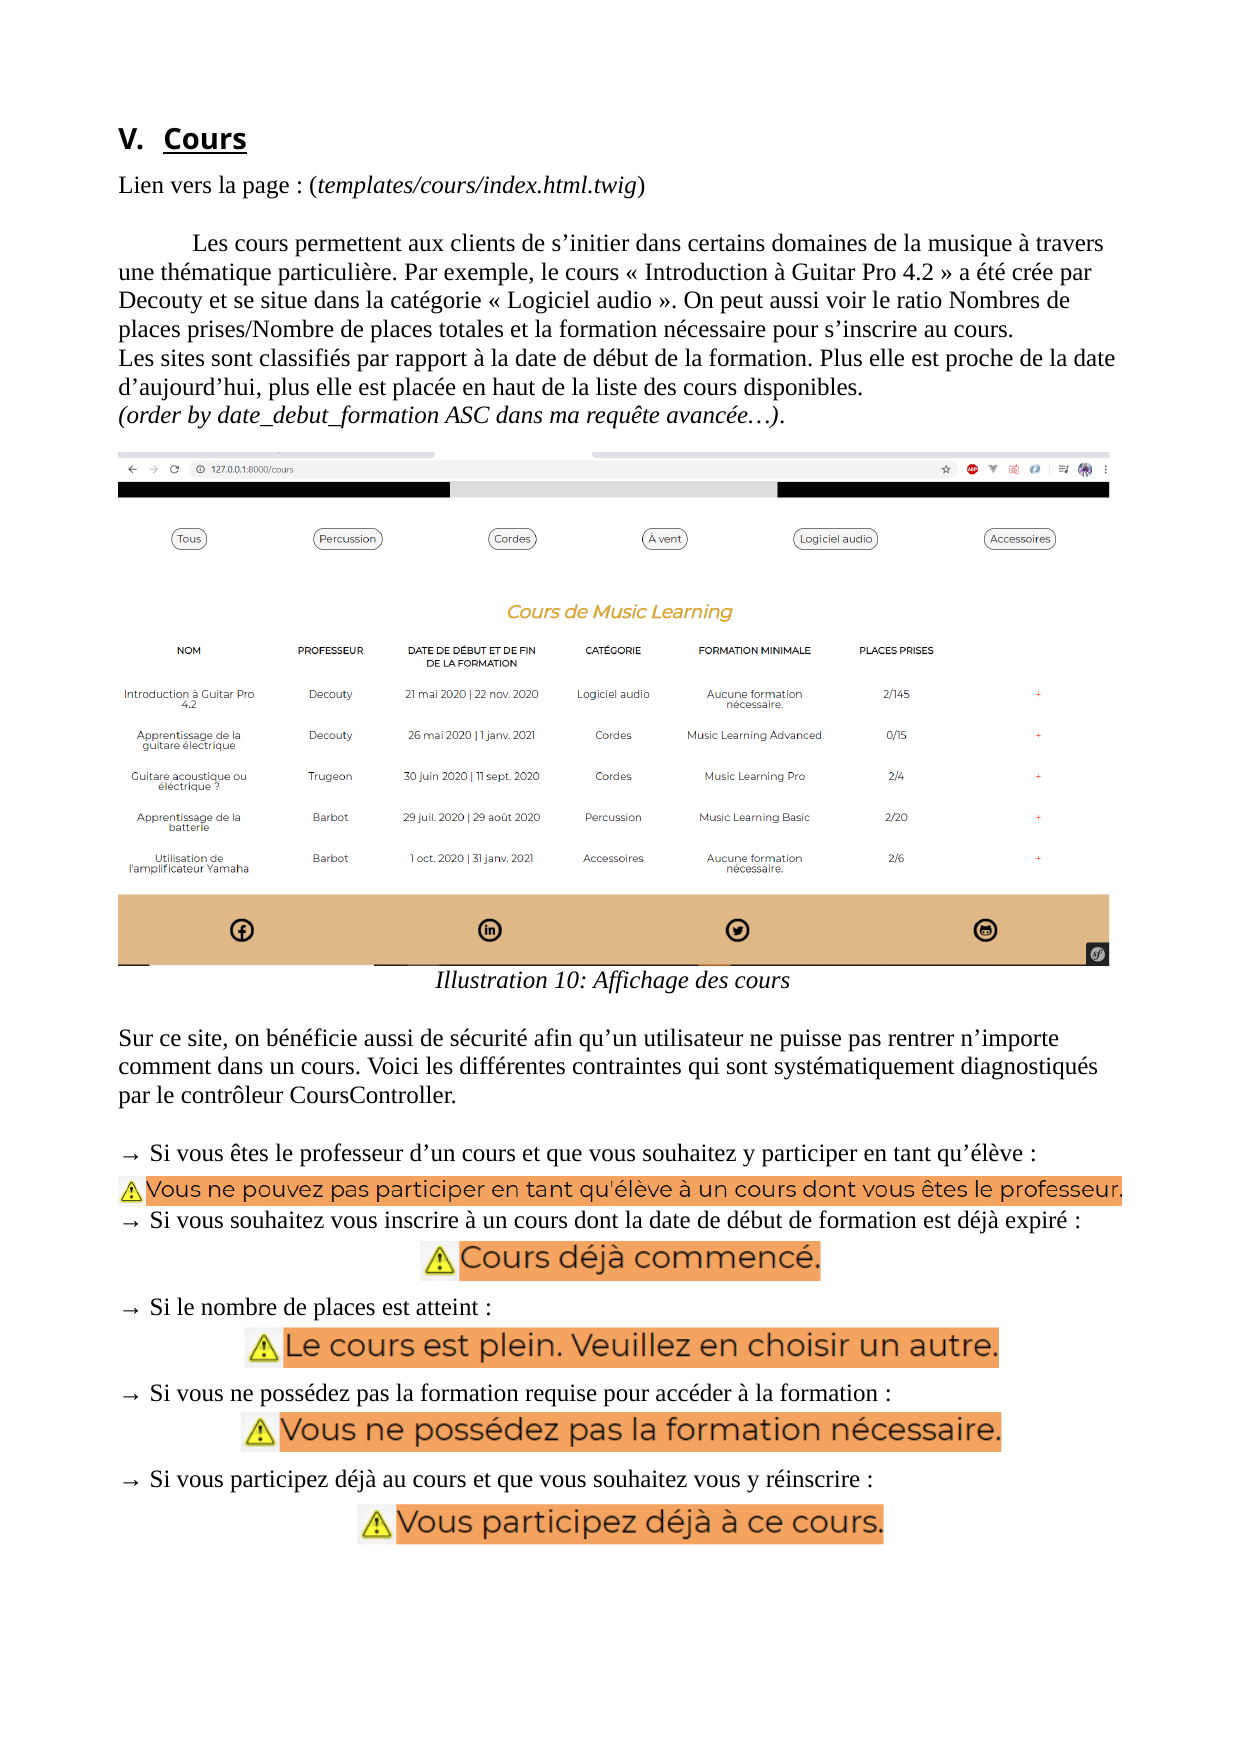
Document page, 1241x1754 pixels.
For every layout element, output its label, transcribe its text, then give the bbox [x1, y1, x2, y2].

text → Si vous êtes le professeur d’un cours et que vous souhaitez y participer en tant qu’élève : [118, 1138, 1122, 1166]
text → Si vous participez déjà au cours et que vous souhaitez vous y réinscrire : [118, 1464, 1122, 1493]
picture [418, 1241, 822, 1281]
text Illustration 10: Affichage des cours [118, 966, 1109, 994]
text Sur ce site, on bénéficie aussi de sécurité afin qu’un utilisateur ne puisse pas rentrer n’importe comment dans un cours. Voici les différentes contraintes qui sont systématiquement diagnostiqués par le contrôleur CoursController. [118, 1023, 1122, 1109]
text Les sites sont classifiés par rapport à la date de début de la formation. Plus elle est proche de la date d’aujourd’hui, plus elle est placée en haut de la liste des cours disponibles. [118, 343, 1122, 400]
picture [237, 1412, 1004, 1452]
text → Si vous ne possédez pas la formation requise pour accéder à la formation : [118, 1378, 1122, 1407]
text Les cours permettent aux clients de s’initier dans certains domaines de la musique à travers une thématique particulière. Par exemple, le cours « Introduction à Guitar Pro 4.2 » a été crée par Decouty et se situe dans la catégorie « Logiciel audio ». On peut aussi voir le ratio Nombres de places prises/Nombre de places totales et la formation nécessaire pour s’inscrire au cours. [118, 228, 1122, 343]
picture [241, 1326, 999, 1368]
text Lien vers la page : (templates/cours/index.html.twig) [118, 170, 1122, 199]
text → Si le nombre de places est atteint : [118, 1292, 1122, 1321]
text → Si vous souhaitez vous inscrire à un cours dont la date de début de formation est déjà expiré : [118, 1206, 1122, 1234]
subtitle Cours [118, 118, 1122, 158]
text (order by date_debut_formation ASC dans ma requête avancée…). [118, 400, 1122, 429]
picture [118, 1176, 1123, 1206]
text [118, 1166, 1122, 1176]
picture [355, 1503, 885, 1547]
picture [118, 452, 1110, 966]
